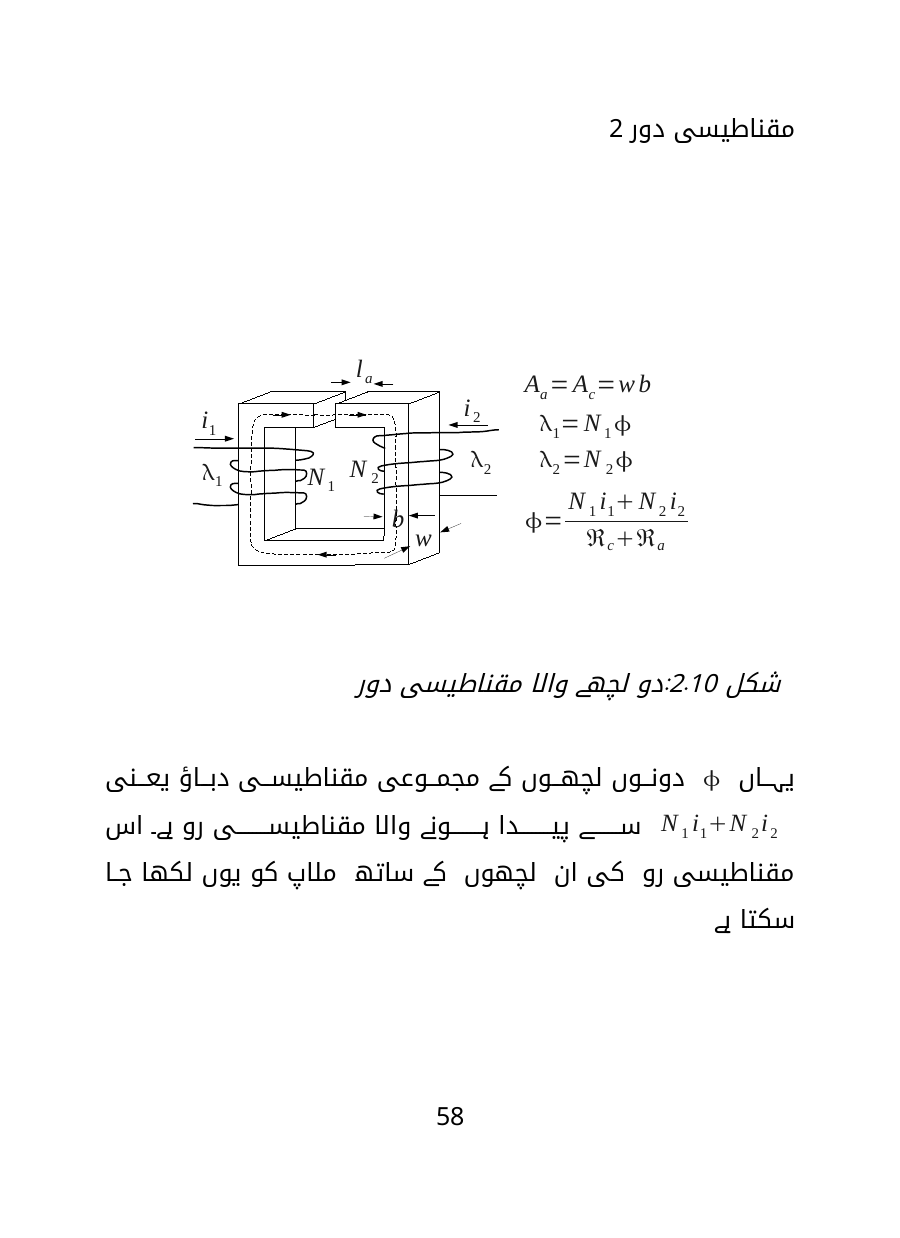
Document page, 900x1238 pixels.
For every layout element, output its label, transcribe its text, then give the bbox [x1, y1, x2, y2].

text شکل 2.10:دو لچھے والا مقناطیسی دور [120, 276, 780, 708]
text یہاںدونوں لچھوں کے مجموعی مقناطیسی دباؤ یعنی سے پیدا ہونے والا مقناطیسی رو ہے۔ اس مقناطیسی رو کی ان لچھوں کے ساتھ ملاپ کو یوں لکھا جا سکتا ہے [105, 755, 795, 944]
